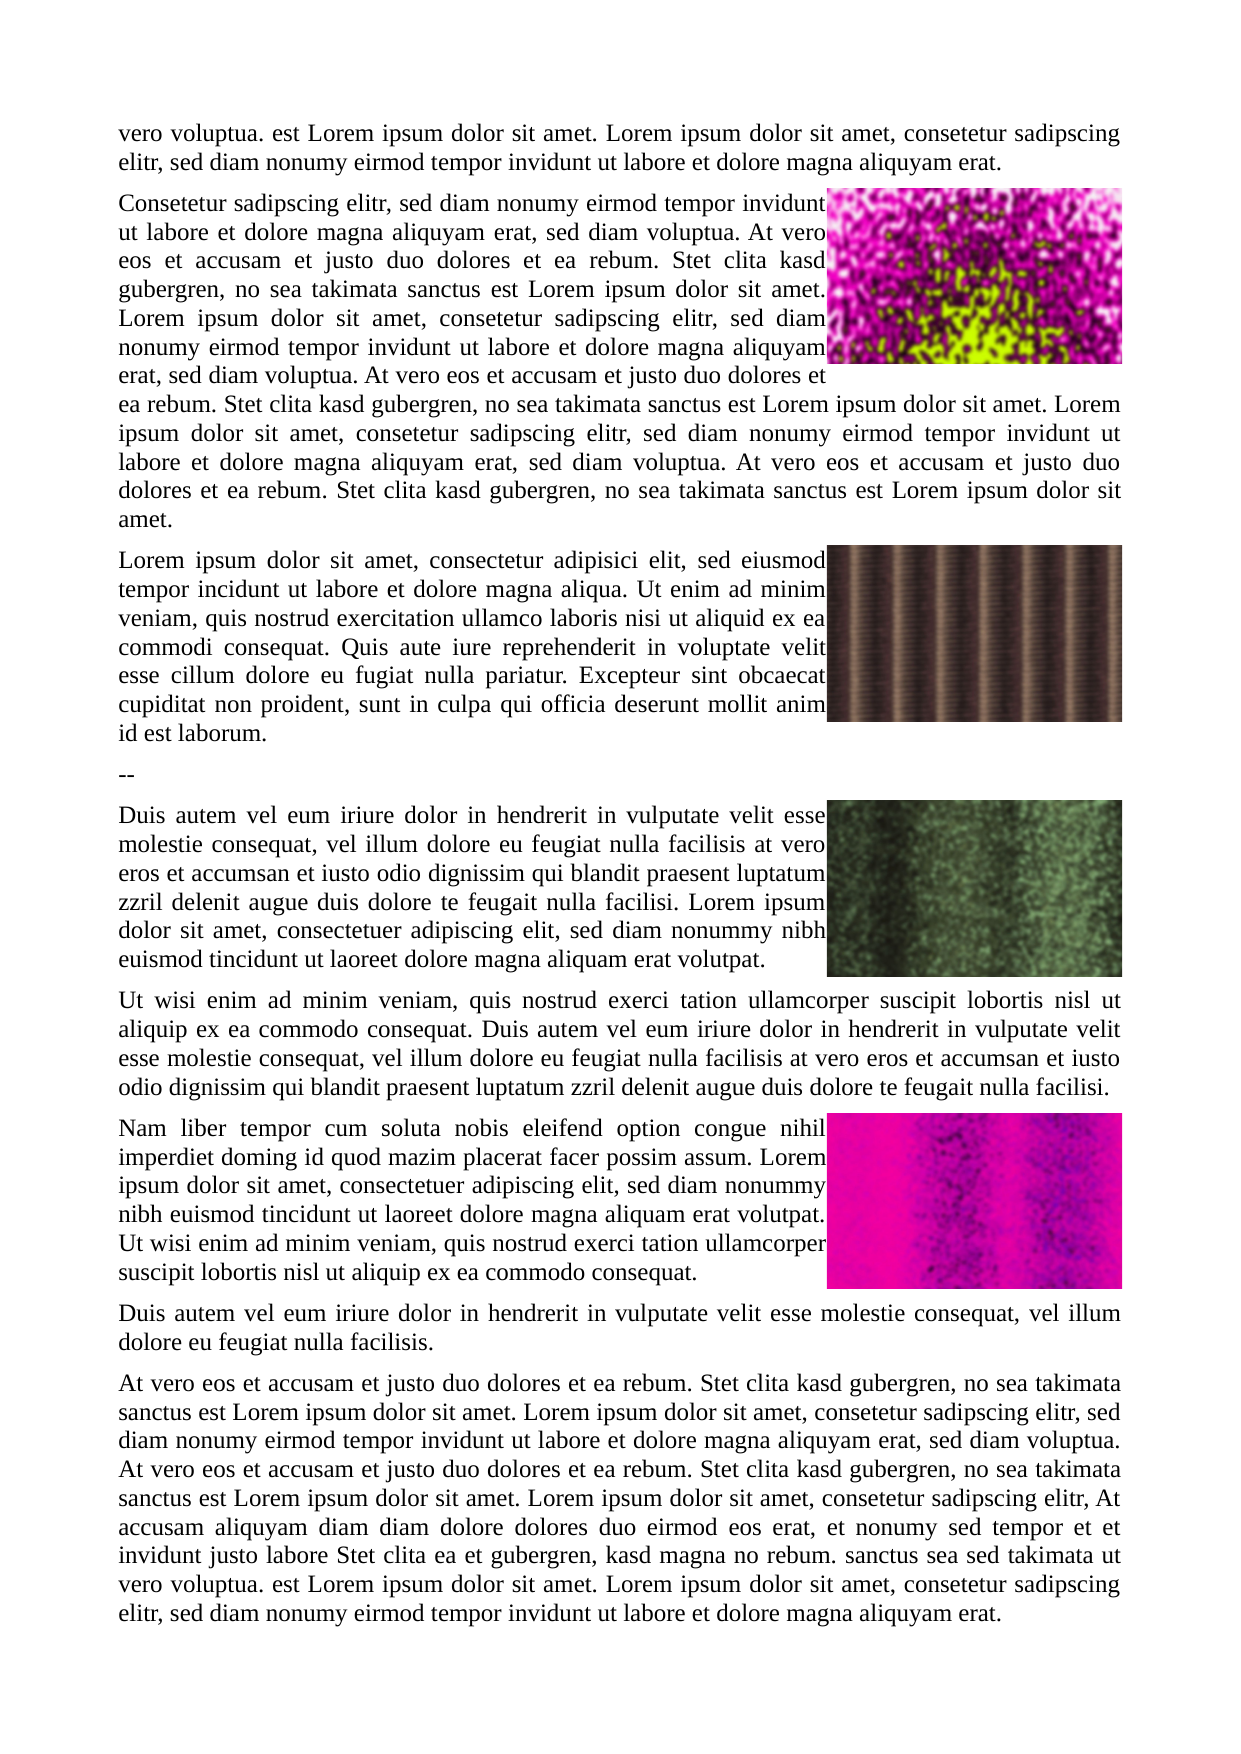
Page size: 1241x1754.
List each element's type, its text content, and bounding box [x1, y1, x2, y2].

text Nam liber tempor cum soluta nobis eleifend option congue nihil imperdiet doming id quod mazim placerat facer possim assum. Lorem ipsum dolor sit amet, consectetuer adipiscing elit, sed diam nonummy nibh euismod tincidunt ut laoreet dolore magna aliquam erat volutpat. Ut wisi enim ad minim veniam, quis nostrud exerci tation ullamcorper suscipit lobortis nisl ut aliquip ex ea commodo consequat. [118, 1113, 826, 1286]
text Lorem ipsum dolor sit amet, consectetur adipisici elit, sed eiusmod tempor incidunt ut labore et dolore magna aliqua. Ut enim ad minim veniam, quis nostrud exercitation ullamco laboris nisi ut aliquid ex ea commodi consequat. Quis aute iure reprehenderit in voluptate velit esse cillum dolore eu fugiat nulla pariatur. Excepteur sint obcaecat cupiditat non proident, sunt in culpa qui officia deserunt mollit anim id est laborum. [118, 546, 1122, 747]
picture [826, 1113, 1123, 1289]
text At vero eos et accusam et justo duo dolores et ea rebum. Stet clita kasd gubergren, no sea takimata sanctus est Lorem ipsum dolor sit amet. Lorem ipsum dolor sit amet, consetetur sadipscing elitr, sed diam nonumy eirmod tempor invidunt ut labore et dolore magna aliquyam erat, sed diam voluptua. At vero eos et accusam et justo duo dolores et ea rebum. Stet clita kasd gubergren, no sea takimata sanctus est Lorem ipsum dolor sit amet. Lorem ipsum dolor sit amet, consetetur sadipscing elitr, At accusam aliquyam diam diam dolore dolores duo eirmod eos erat, et nonumy sed tempor et et invidunt justo labore Stet clita ea et gubergren, kasd magna no rebum. sanctus sea sed takimata ut vero voluptua. est Lorem ipsum dolor sit amet. Lorem ipsum dolor sit amet, consetetur sadipscing elitr, sed diam nonumy eirmod tempor invidunt ut labore et dolore magna aliquyam erat. [118, 1368, 1122, 1627]
text vero voluptua. est Lorem ipsum dolor sit amet. Lorem ipsum dolor sit amet, consetetur sadipscing elitr, sed diam nonumy eirmod tempor invidunt ut labore et dolore magna aliquyam erat. [118, 118, 1122, 176]
text Consetetur sadipscing elitr, sed diam nonumy eirmod tempor invidunt ut labore et dolore magna aliquyam erat, sed diam voluptua. At vero eos et accusam et justo duo dolores et ea rebum. Stet clita kasd gubergren, no sea takimata sanctus est Lorem ipsum dolor sit amet. Lorem ipsum dolor sit amet, consetetur sadipscing elitr, sed diam nonumy eirmod tempor invidunt ut labore et dolore magna aliquyam erat, sed diam voluptua. At vero eos et accusam et justo duo dolores et ea rebum. Stet clita kasd gubergren, no sea takimata sanctus est Lorem ipsum dolor sit amet. Lorem ipsum dolor sit amet, consetetur sadipscing elitr, sed diam nonumy eirmod tempor invidunt ut labore et dolore magna aliquyam erat, sed diam voluptua. At vero eos et accusam et justo duo dolores et ea rebum. Stet clita kasd gubergren, no sea takimata sanctus est Lorem ipsum dolor sit amet. [118, 188, 1122, 533]
text Duis autem vel eum iriure dolor in hendrerit in vulputate velit esse molestie consequat, vel illum dolore eu feugiat nulla facilisis at vero eros et accumsan et iusto odio dignissim qui blandit praesent luptatum zzril delenit augue duis dolore te feugait nulla facilisi. Lorem ipsum dolor sit amet, consectetuer adipiscing elit, sed diam nonummy nibh euismod tincidunt ut laoreet dolore magna aliquam erat volutpat. [118, 801, 826, 973]
text Ut wisi enim ad minim veniam, quis nostrud exerci tation ullamcorper suscipit lobortis nisl ut aliquip ex ea commodo consequat. Duis autem vel eum iriure dolor in hendrerit in vulputate velit esse molestie consequat, vel illum dolore eu feugiat nulla facilisis at vero eros et accumsan et iusto odio dignissim qui blandit praesent luptatum zzril delenit augue duis dolore te feugait nulla facilisi. [118, 986, 1122, 1101]
text Duis autem vel eum iriure dolor in hendrerit in vulputate velit esse molestie consequat, vel illum dolore eu feugiat nulla facilisis. [118, 1298, 1122, 1356]
picture [826, 800, 1123, 977]
text -- [118, 759, 1122, 788]
picture [826, 545, 1123, 722]
picture [826, 188, 1123, 364]
